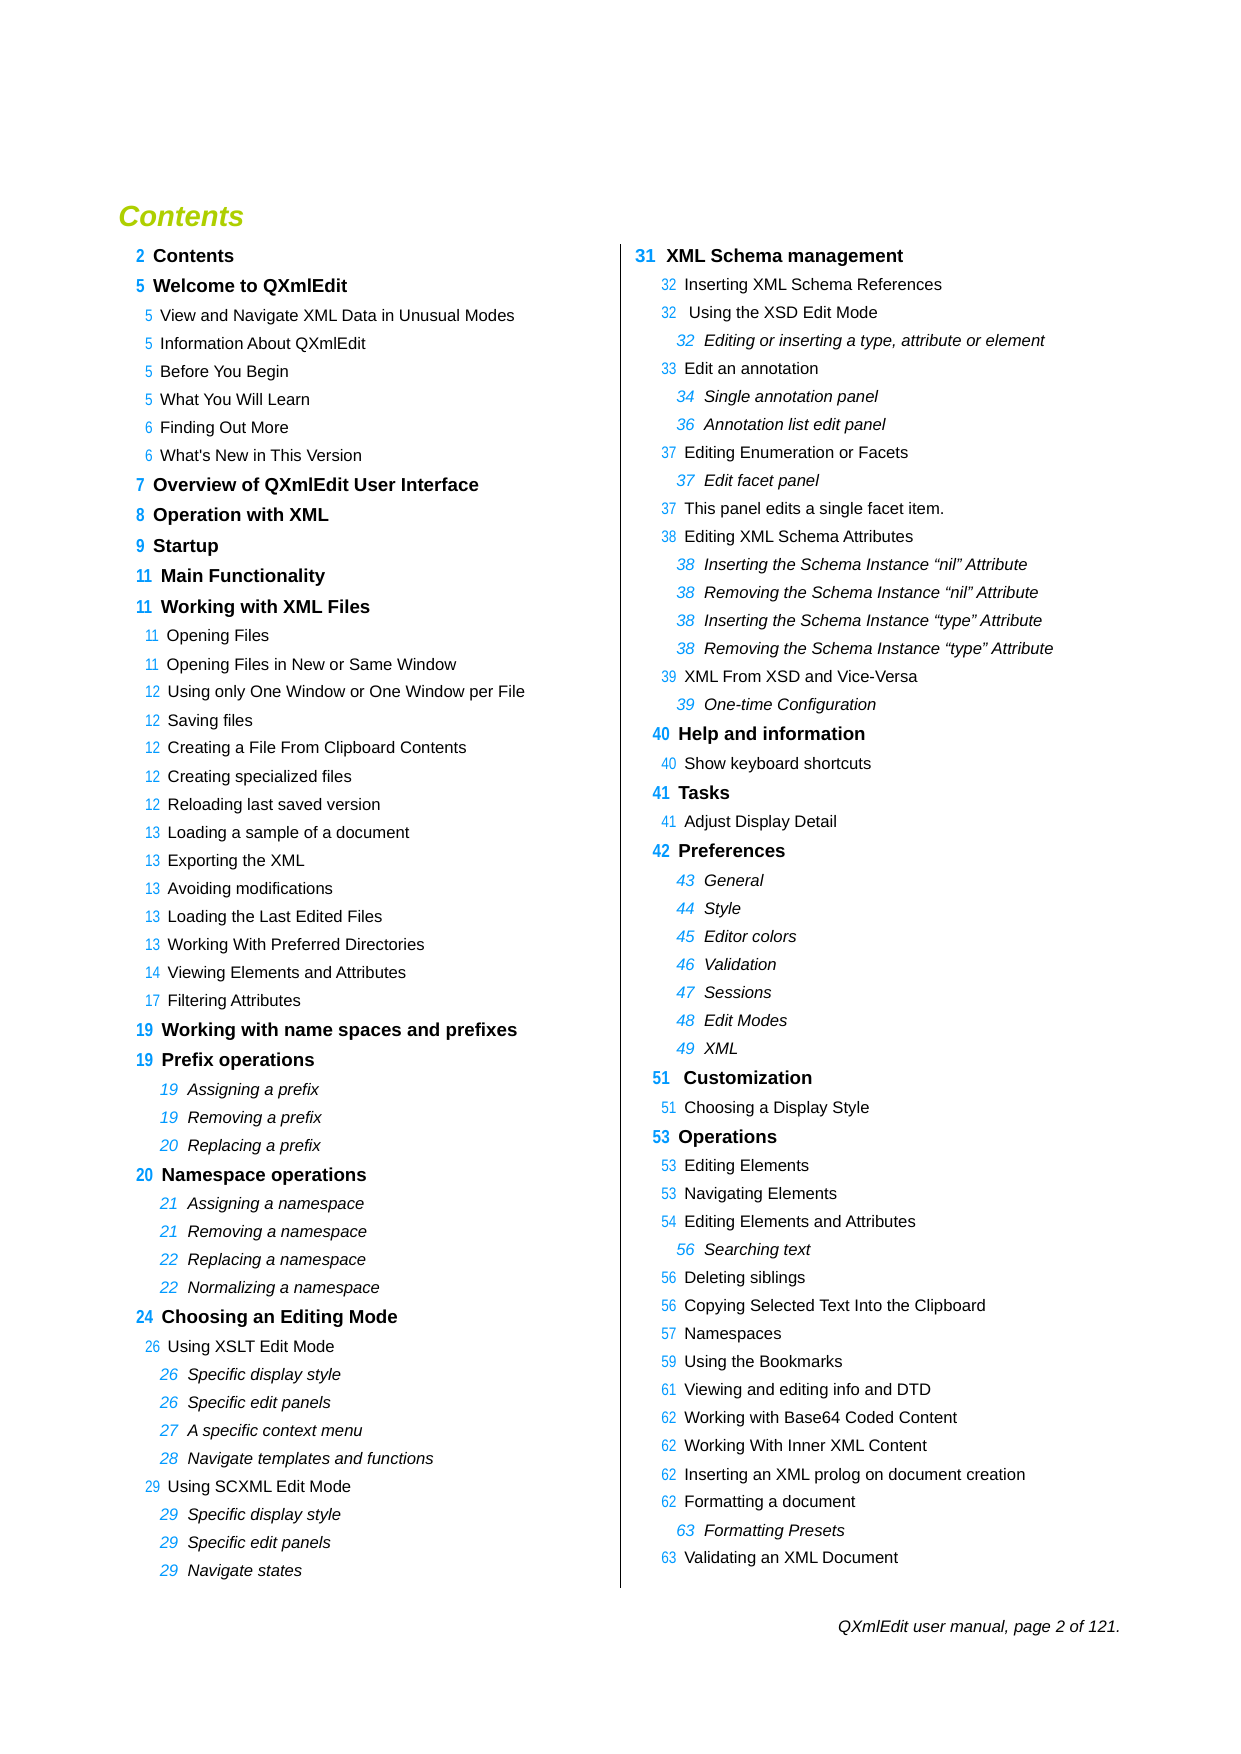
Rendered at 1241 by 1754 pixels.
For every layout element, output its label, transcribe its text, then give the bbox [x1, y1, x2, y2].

text 13 Exporting the XML [145, 850, 605, 869]
text 7 Overview of QXmlEdit User Interface [136, 474, 605, 495]
text 13 Loading a sample of a document [145, 822, 605, 842]
text 45 Editor colors [676, 927, 1122, 946]
text 11 Opening Files in New or Same Window [145, 654, 605, 673]
text 19 Assigning a prefix [159, 1079, 605, 1099]
text 12 Creating a File From Clipboard Contents [145, 738, 605, 757]
text 48 Edit Modes [676, 1011, 1122, 1030]
text 29 Using SCXML Edit Mode [145, 1477, 605, 1496]
text 12 Reloading last saved version [145, 794, 605, 813]
text 19 Removing a prefix [159, 1108, 605, 1127]
text 63 Formatting Presets [676, 1520, 1122, 1539]
text 37 This panel edits a single facet item. [661, 499, 1122, 518]
text 5 Welcome to QXmlEdit [136, 275, 605, 297]
text 5 What You Will Learn [145, 389, 605, 409]
text 62 Working with Base64 Coded Content [661, 1408, 1122, 1427]
text 26 Specific display style [159, 1365, 605, 1384]
text 9 Startup [136, 535, 605, 556]
text 38 Removing the Schema Instance “type” Attribute [676, 639, 1122, 658]
text 37 Editing Enumeration or Facets [661, 443, 1122, 462]
text 13 Avoiding modifications [145, 878, 605, 898]
text 62 Formatting a document [661, 1492, 1122, 1511]
text 62 Working With Inner XML Content [661, 1436, 1122, 1455]
text 41 Tasks [652, 782, 1122, 803]
text 27 A specific context menu [159, 1421, 605, 1440]
text 32 Inserting XML Schema References [661, 275, 1122, 294]
text 53 Navigating Elements [661, 1184, 1122, 1203]
text 57 Namespaces [661, 1324, 1122, 1343]
text 6 Finding Out More [145, 418, 605, 437]
text 12 Using only One Window or One Window per File [145, 682, 605, 701]
text 5 View and Navigate XML Data in Unusual Modes [145, 306, 605, 325]
text 38 Removing the Schema Instance “nil” Attribute [676, 583, 1122, 602]
text 41 Adjust Display Detail [661, 812, 1122, 831]
text 26 Specific edit panels [159, 1393, 605, 1412]
text 54 Editing Elements and Attributes [661, 1212, 1122, 1231]
text 8 Operation with XML [136, 504, 605, 526]
text 36 Annotation list edit panel [676, 415, 1122, 434]
text 29 Navigate states [159, 1561, 605, 1580]
text 21 Assigning a namespace [159, 1194, 605, 1213]
text 46 Validation [676, 955, 1122, 974]
text 12 Creating specialized files [145, 766, 605, 786]
text 62 Inserting an XML prolog on document creation [661, 1464, 1122, 1483]
text 38 Inserting the Schema Instance “type” Attribute [676, 611, 1122, 630]
text 56 Searching text [676, 1240, 1122, 1259]
text 29 Specific display style [159, 1505, 605, 1524]
text 39 XML From XSD and Vice-Versa [661, 667, 1122, 686]
text 44 Style [676, 899, 1122, 918]
text 28 Navigate templates and functions [159, 1449, 605, 1468]
text 59 Using the Bookmarks [661, 1352, 1122, 1371]
text 13 Loading the Last Edited Files [145, 906, 605, 926]
text 32 Editing or inserting a type, attribute or element [676, 331, 1122, 350]
text 40 Help and information [652, 723, 1122, 745]
text 33 Edit an annotation [661, 359, 1122, 378]
text 56 Deleting siblings [661, 1268, 1122, 1287]
text 56 Copying Selected Text Into the Clipboard [661, 1296, 1122, 1315]
text 53 Operations [652, 1126, 1122, 1147]
text 20 Namespace operations [136, 1164, 605, 1185]
text 6 What's New in This Version [145, 446, 605, 465]
text 32 Using the XSD Edit Mode [661, 303, 1122, 322]
text 2 Contents [136, 244, 605, 266]
text 11 Opening Files [145, 626, 605, 645]
text 17 Filtering Attributes [145, 991, 605, 1010]
text 42 Preferences [652, 840, 1122, 862]
text 13 Working With Preferred Directories [145, 934, 605, 954]
text 20 Replacing a prefix [159, 1136, 605, 1155]
text 40 Show keyboard shortcuts [661, 754, 1122, 773]
text 43 General [676, 871, 1122, 890]
text 38 Inserting the Schema Instance “nil” Attribute [676, 555, 1122, 574]
text 21 Removing a namespace [159, 1222, 605, 1241]
text 14 Viewing Elements and Attributes [145, 962, 605, 982]
text 39 One-time Configuration [676, 695, 1122, 714]
text 12 Saving files [145, 710, 605, 729]
text 51 Customization [652, 1067, 1122, 1089]
text 47 Sessions [676, 983, 1122, 1002]
text 11 Working with XML Files [136, 596, 605, 617]
text 19 Prefix operations [136, 1049, 605, 1071]
text 34 Single annotation panel [676, 387, 1122, 406]
text 22 Normalizing a namespace [159, 1278, 605, 1297]
text 49 XML [676, 1039, 1122, 1058]
text 53 Editing Elements [661, 1156, 1122, 1175]
text 5 Before You Begin [145, 362, 605, 381]
text 19 Working with name spaces and prefixes [136, 1018, 605, 1040]
text 22 Replacing a namespace [159, 1250, 605, 1269]
text 11 Main Functionality [136, 565, 605, 587]
text 31 XML Schema management [635, 244, 1122, 266]
text 29 Specific edit panels [159, 1533, 605, 1552]
text 63 Validating an XML Document [661, 1548, 1122, 1567]
text 38 Editing XML Schema Attributes [661, 527, 1122, 546]
subtitle Contents [118, 198, 1122, 232]
text 5 Information About QXmlEdit [145, 333, 605, 353]
text 24 Choosing an Editing Mode [136, 1306, 605, 1328]
text 51 Choosing a Display Style [661, 1097, 1122, 1117]
text 37 Edit facet panel [676, 471, 1122, 490]
text 26 Using XSLT Edit Mode [145, 1337, 605, 1356]
text 61 Viewing and editing info and DTD [661, 1380, 1122, 1399]
